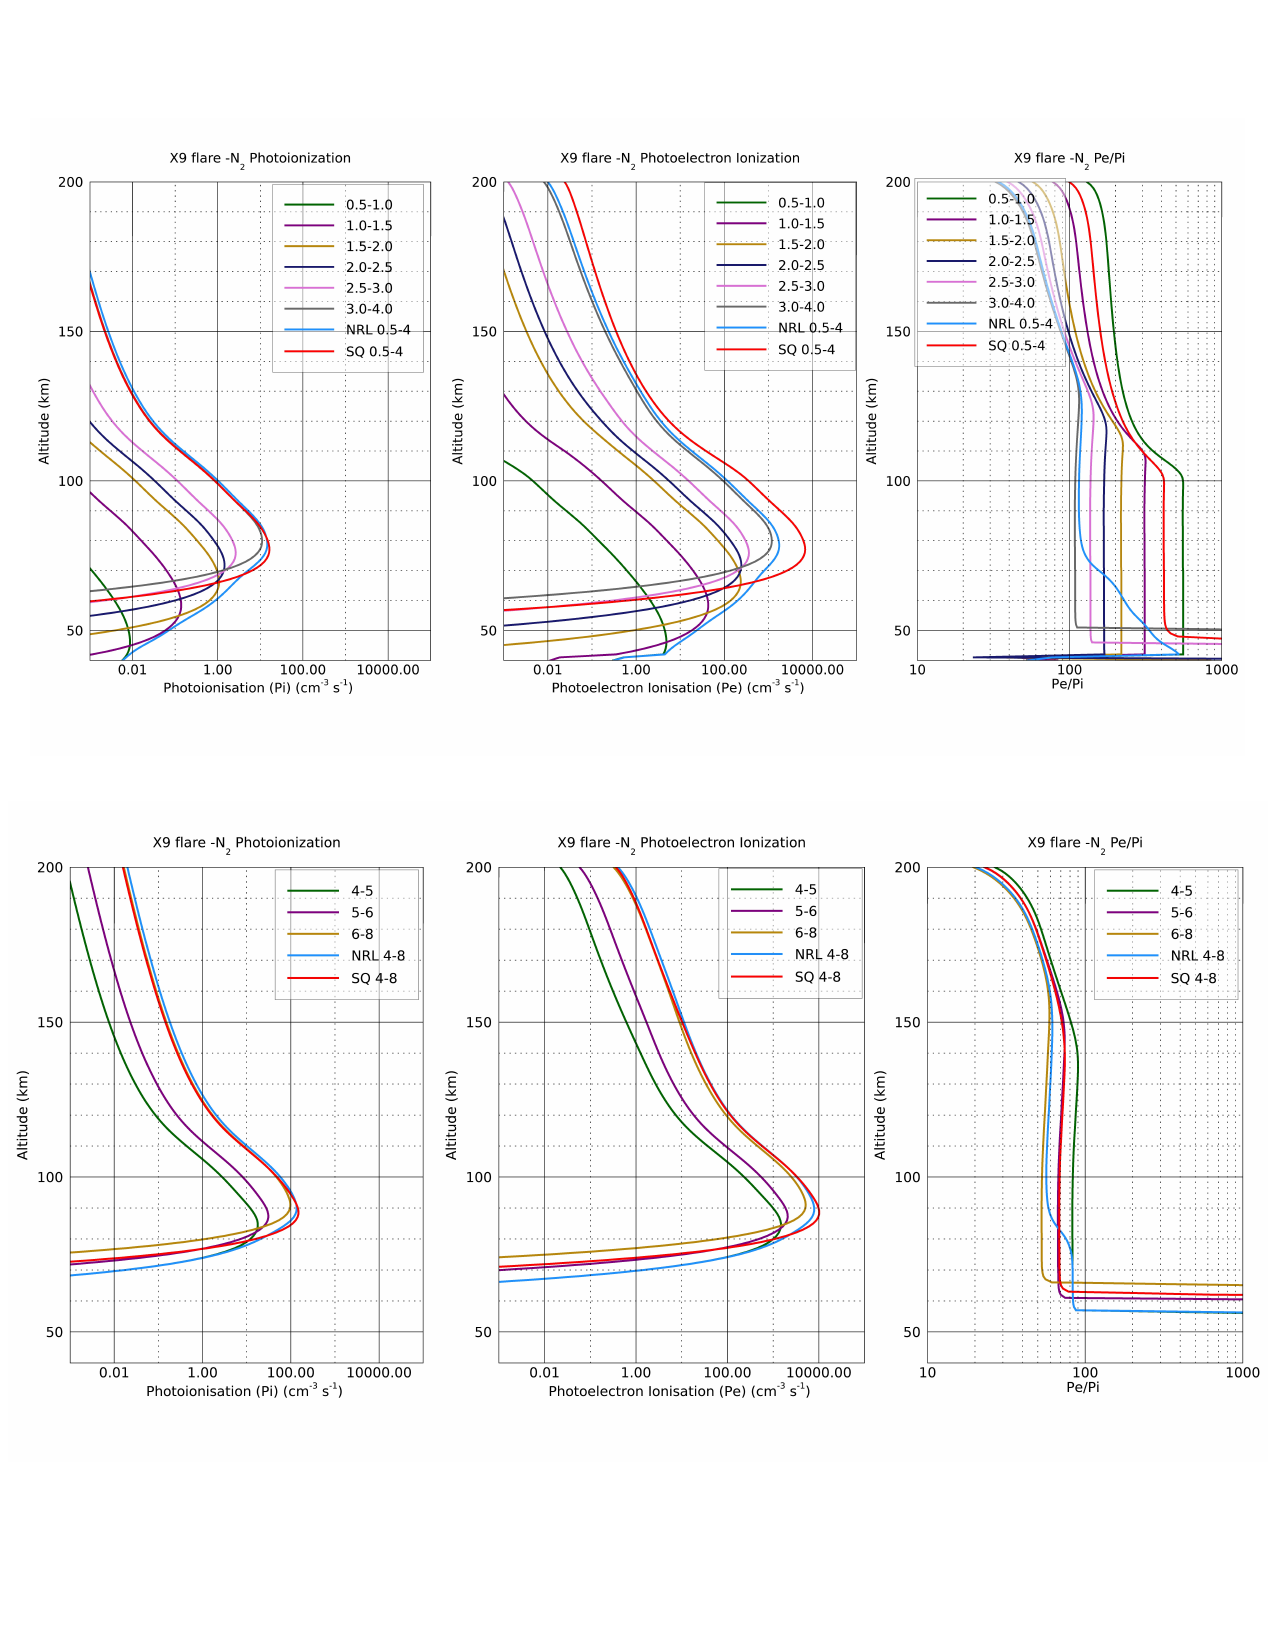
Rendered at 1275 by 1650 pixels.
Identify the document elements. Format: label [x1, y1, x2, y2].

picture [29, 118, 1246, 756]
picture [7, 801, 1268, 1462]
